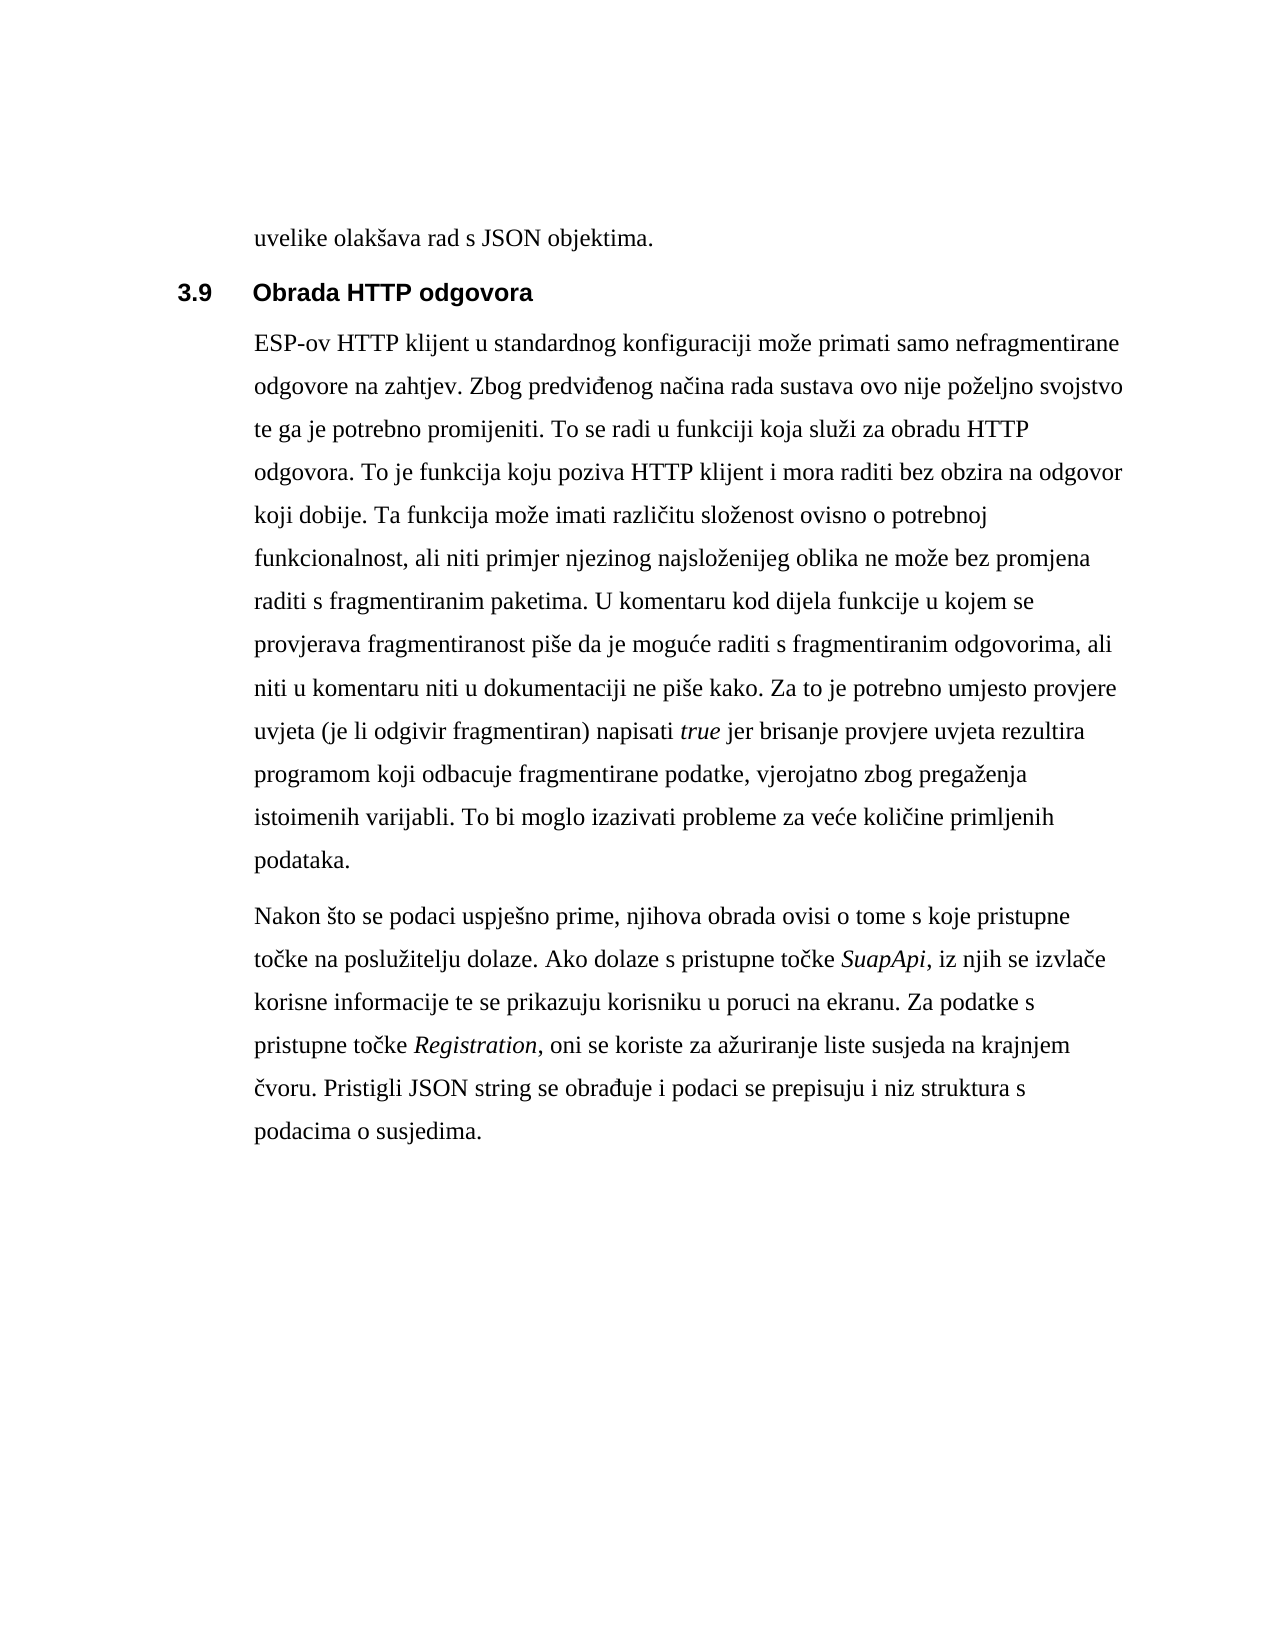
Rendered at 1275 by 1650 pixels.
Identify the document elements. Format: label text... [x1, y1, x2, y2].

subtitle Obrada HTTP odgovora [177, 278, 1127, 307]
text Nakon što se podaci uspješno prime, njihova obrada ovisi o tome s koje pristupne točke na poslužitelju dolaze. Ako dolaze s pristupne točke SuapApi, iz njih se izvlače korisne informacije te se prikazuju korisniku u poruci na ekranu. Za podatke s pristupne točke Registration, oni se koriste za ažuriranje liste susjeda na krajnjem čvoru. Pristigli JSON string se obrađuje i podaci se prepisuju i niz struktura s podacima o susjedima. [254, 901, 1127, 1145]
text ESP-ov HTTP klijent u standardnog konfiguraciji može primati samo nefragmentirane odgovore na zahtjev. Zbog predviđenog načina rada sustava ovo nije poželjno svojstvo te ga je potrebno promijeniti. To se radi u funkciji koja služi za obradu HTTP odgovora. To je funkcija koju poziva HTTP klijent i mora raditi bez obzira na odgovor koji dobije. Ta funkcija može imati različitu složenost ovisno o potrebnoj funkcionalnost, ali niti primjer njezinog najsloženijeg oblika ne može bez promjena raditi s fragmentiranim paketima. U komentaru kod dijela funkcije u kojem se provjerava fragmentiranost piše da je moguće raditi s fragmentiranim odgovorima, ali niti u komentaru niti u dokumentaciji ne piše kako. Za to je potrebno umjesto provjere uvjeta (je li odgivir fragmentiran) napisati true jer brisanje provjere uvjeta rezultira programom koji odbacuje fragmentirane podatke, vjerojatno zbog pregaženja istoimenih varijabli. To bi moglo izazivati probleme za veće količine primljenih podataka. [254, 328, 1127, 874]
text uvelike olakšava rad s JSON objektima. [254, 223, 1127, 251]
